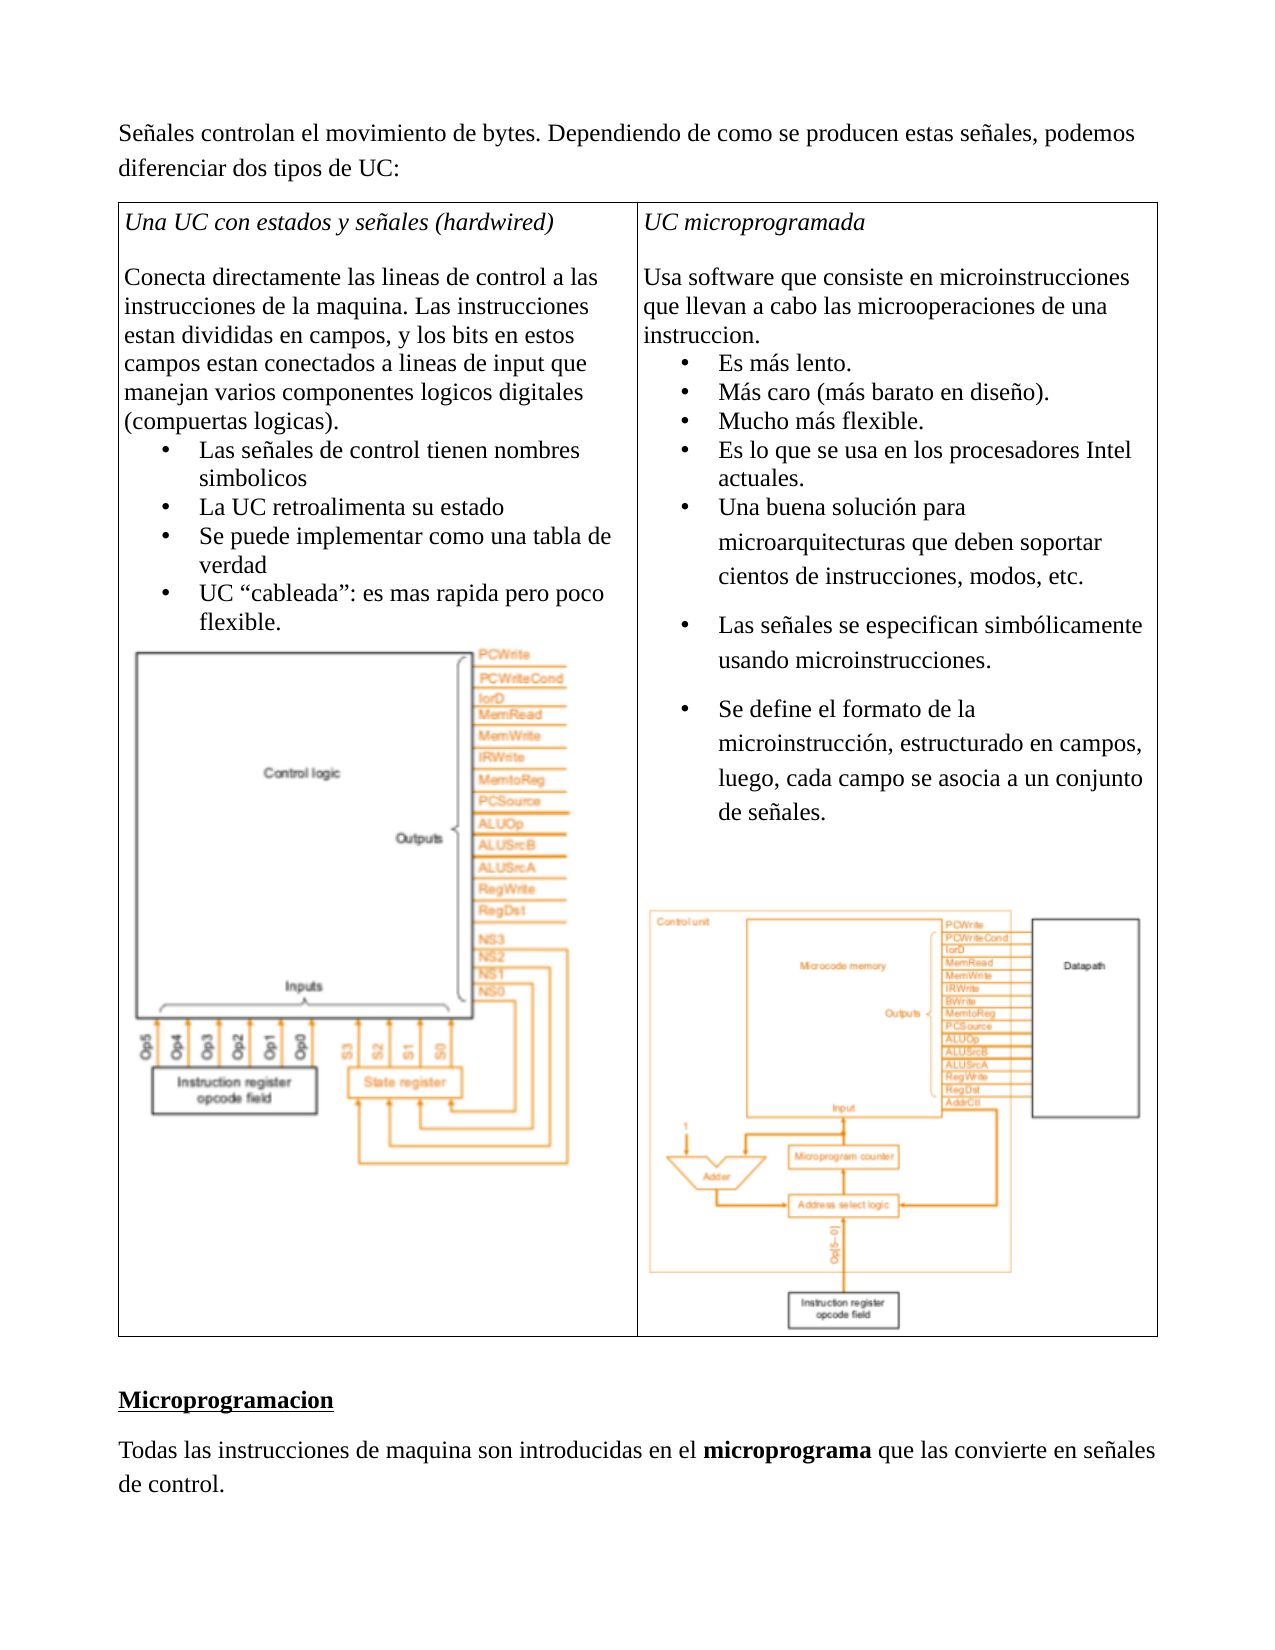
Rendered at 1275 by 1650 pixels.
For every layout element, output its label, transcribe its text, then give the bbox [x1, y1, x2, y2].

table_header UC microprogramada [638, 203, 1157, 257]
table_cell Conecta directamente las lineas de control a las instrucciones de la maquina. Las instrucciones estan divididas en campos, y los bits en estos campos estan conectados a lineas de input que manejan varios componentes logicos digitales (compuertas logicas). Las señales de control tienen nombres simbolicos La UC retroalimenta su estado Se puede implementar como una tabla de verdad UC “cableada”: es mas rapida pero poco flexible. [119, 257, 637, 1336]
text Microprogramacion [118, 1386, 1157, 1414]
table_header Una UC con estados y señales (hardwired) [119, 203, 637, 257]
text Señales controlan el movimiento de bytes. Dependiendo de como se producen estas señales, podemos diferenciar dos tipos de UC: [118, 118, 1157, 181]
picture [643, 904, 1148, 1331]
text Todas las instrucciones de maquina son introducidas en el microprograma que las convierte en señales de control. [118, 1435, 1157, 1498]
picture [123, 636, 585, 1166]
table_cell Usa software que consiste en microinstrucciones que llevan a cabo las microoperaciones de una instruccion. Es más lento. Más caro (más barato en diseño). Mucho más flexible. Es lo que se usa en los procesadores Intel actuales. Una buena solución para microarquitecturas que deben soportar cientos de instrucciones, modos, etc. Las señales se especifican simbólicamente usando microinstrucciones. Se define el formato de la microinstrucción, estructurado en campos, luego, cada campo se asocia a un conjunto de señales. [638, 257, 1157, 1336]
